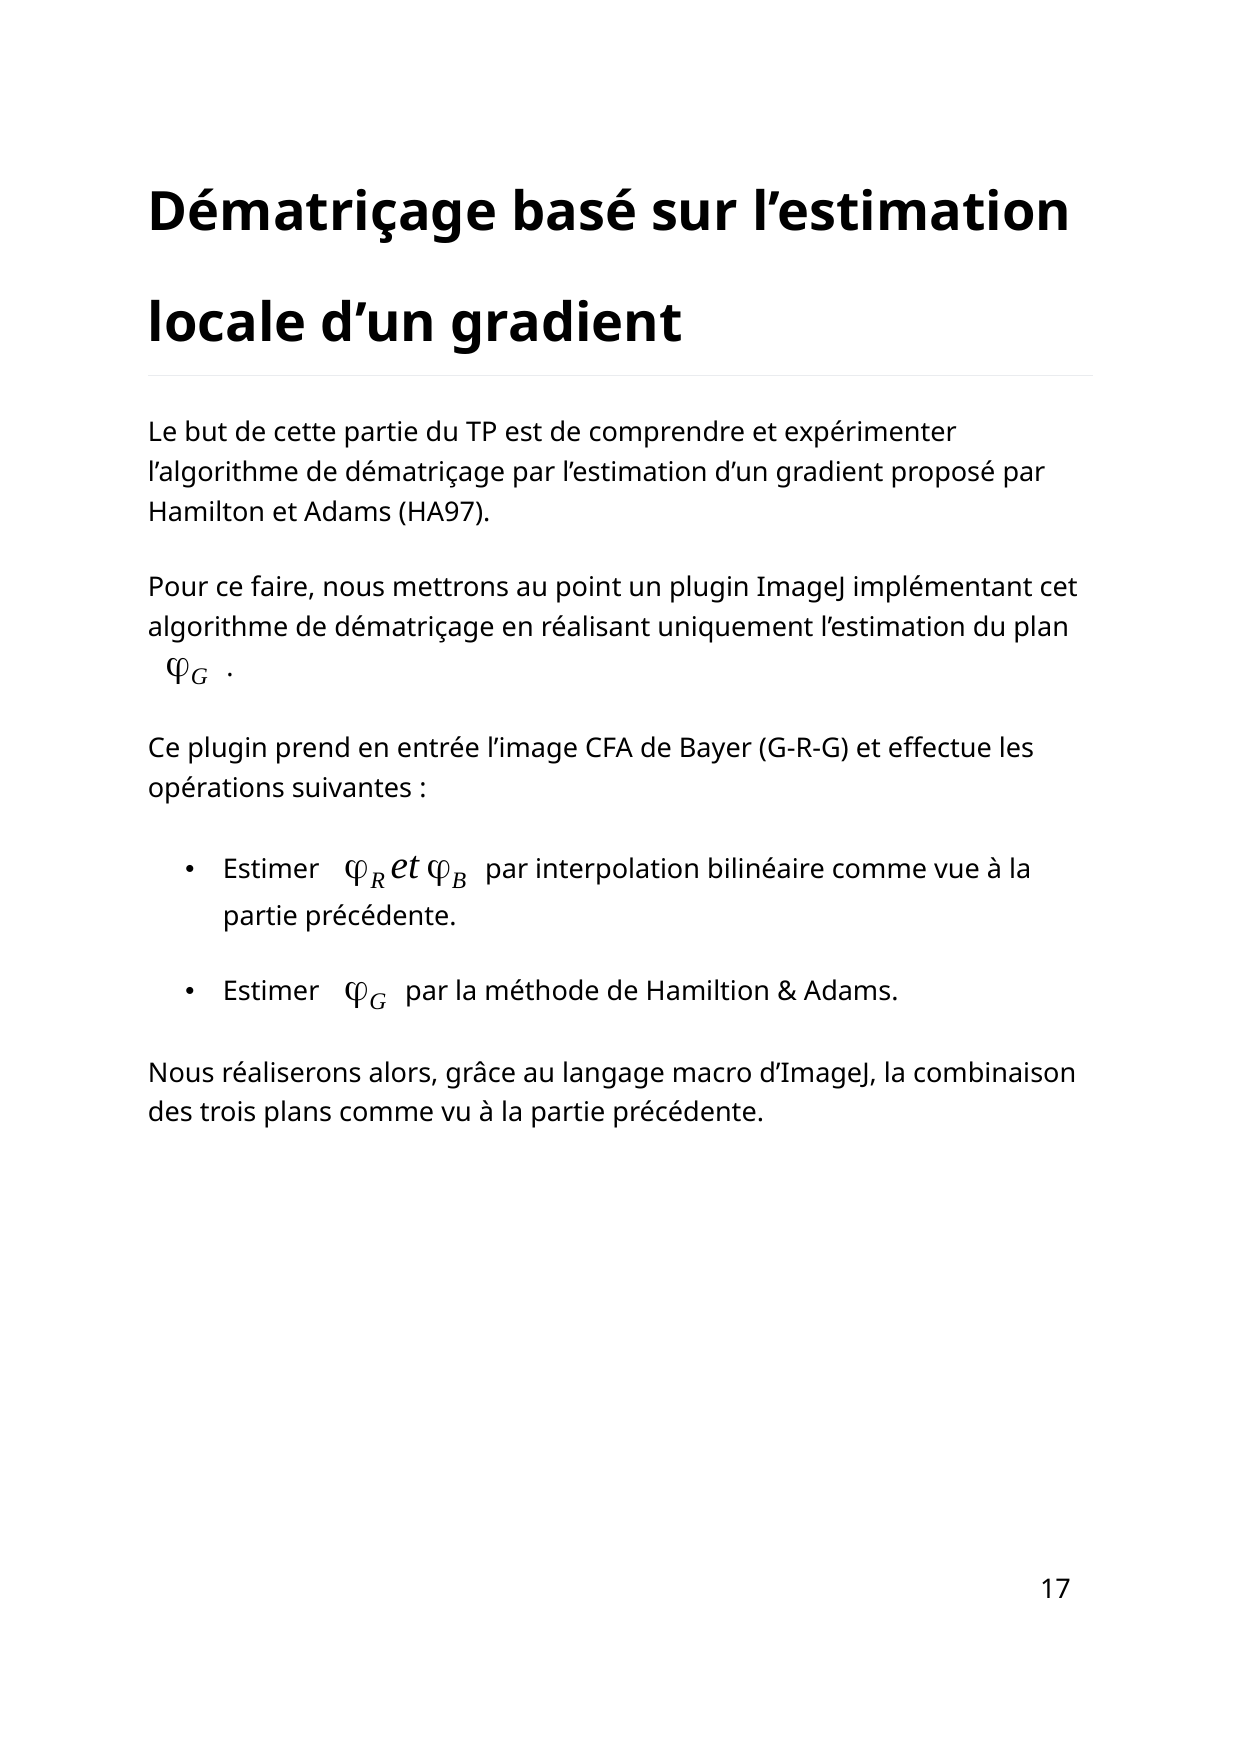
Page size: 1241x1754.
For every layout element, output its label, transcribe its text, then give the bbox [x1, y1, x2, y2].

text Ce plugin prend en entrée l’image CFA de Bayer (G-R-G) et effectue les opérations suivantes : [148, 729, 1093, 805]
text Nous réaliserons alors, grâce au langage macro d’ImageJ, la combinaison des trois plans comme vu à la partie précédente. [148, 1053, 1093, 1130]
list Estimer par interpolation bilinéaire comme vue à la partie précédente. [185, 844, 1093, 933]
subtitle Dématriçage basé sur l’estimation locale d’un gradient [148, 173, 1093, 375]
text Pour ce faire, nous mettrons au point un plugin ImageJ implémentant cet algorithme de dématriçage en réalisant uniquement l’estimation du plan . [148, 567, 1093, 690]
text Le but de cette partie du TP est de comprendre et expérimenter l’algorithme de dématriçage par l’estimation d’un gradient proposé par Hamilton et Adams (HA97). [148, 413, 1093, 529]
list Estimer par la méthode de Hamiltion & Adams. [185, 971, 1093, 1015]
